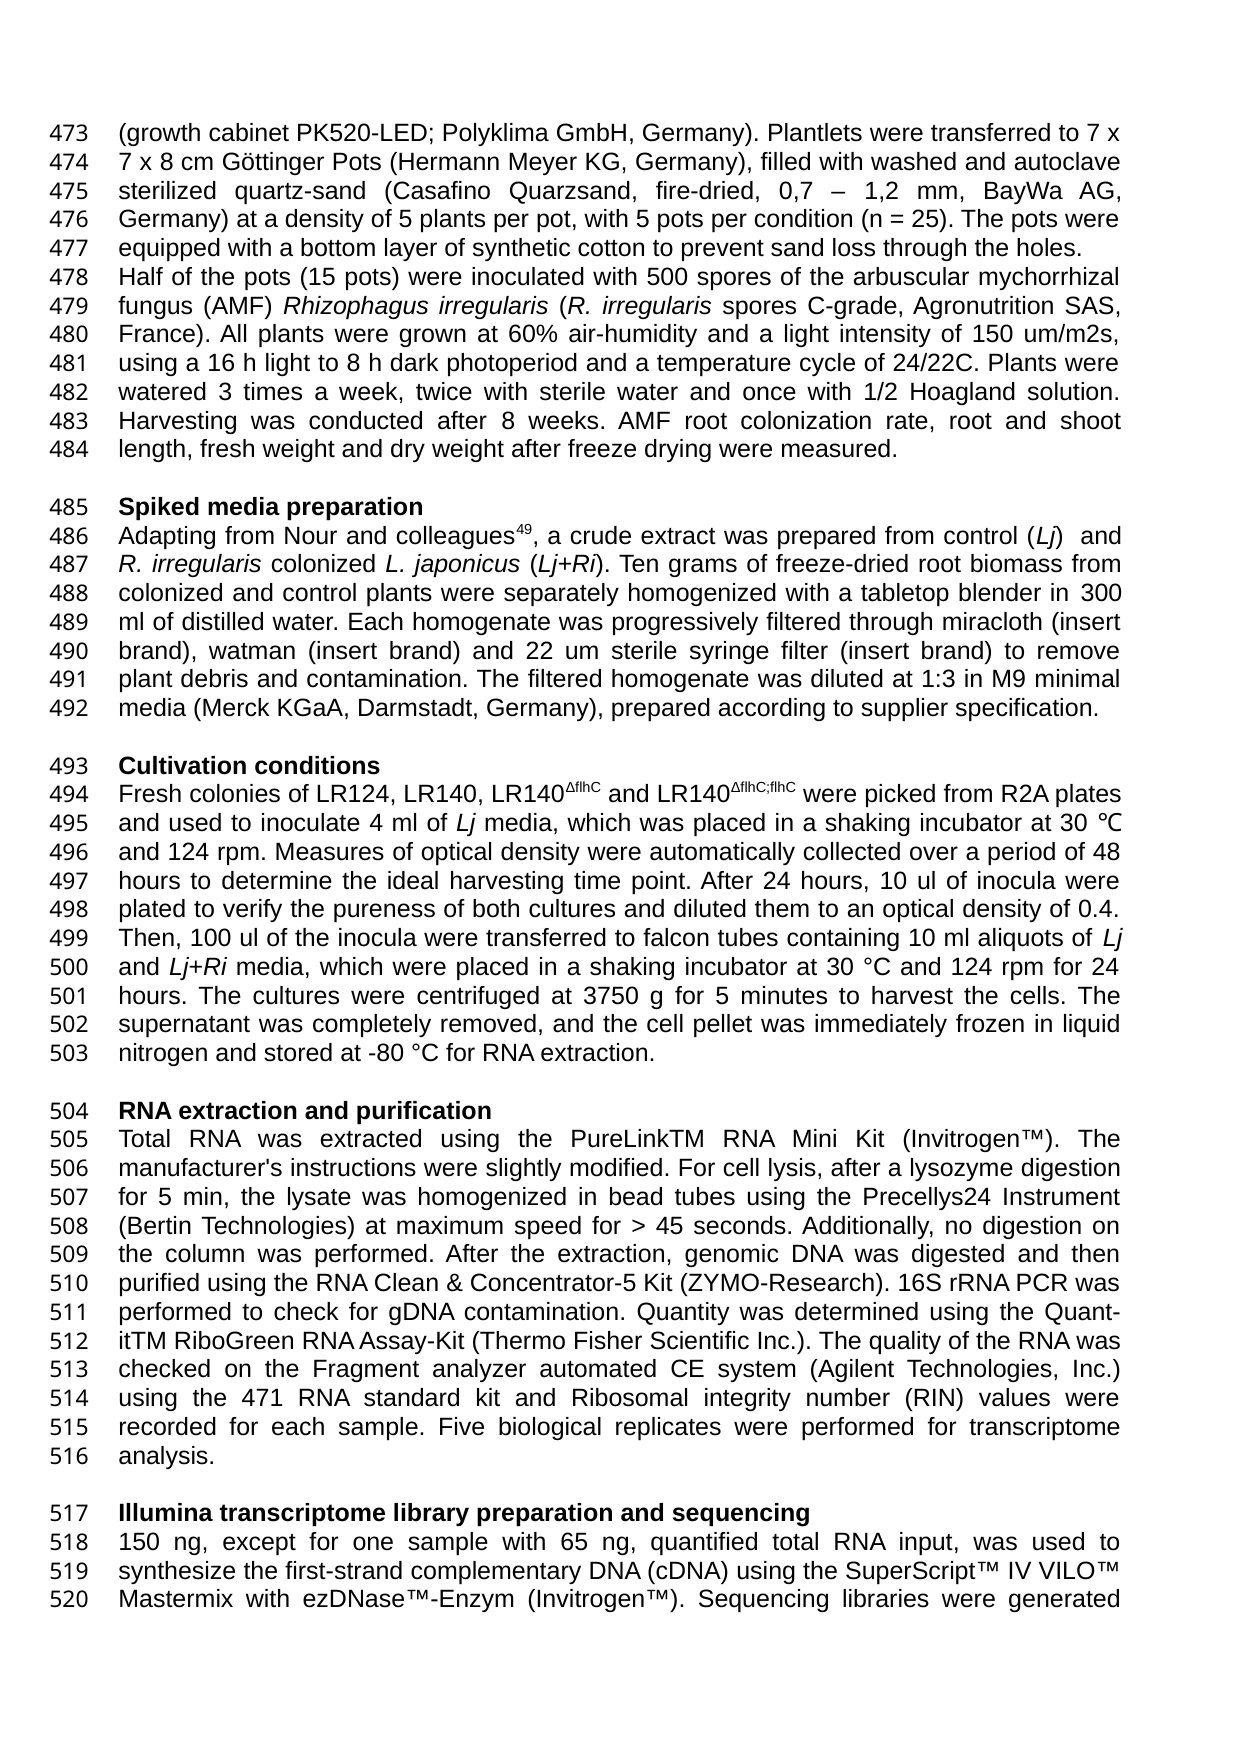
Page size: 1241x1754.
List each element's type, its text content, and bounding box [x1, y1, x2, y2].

text Total RNA was extracted using the PureLinkTM RNA Mini Kit (Invitrogen™). The manufacturer's instructions were slightly modified. For cell lysis, after a lysozyme digestion for 5 min, the lysate was homogenized in bead tubes using the Precellys24 Instrument (Bertin Technologies) at maximum speed for > 45 seconds. Additionally, no digestion on the column was performed. After the extraction, genomic DNA was digested and then purified using the RNA Clean & Concentrator-5 Kit (ZYMO-Research). 16S rRNA PCR was performed to check for gDNA contamination. Quantity was determined using the Quant-itTM RiboGreen RNA Assay-Kit (Thermo Fisher Scientific Inc.). The quality of the RNA was checked on the Fragment analyzer automated CE system (Agilent Technologies, Inc.) using the 471 RNA standard kit and Ribosomal integrity number (RIN) values were recorded for each sample. Five biological replicates were performed for transcriptome analysis. [118, 1124, 1122, 1469]
text Fresh colonies of LR124, LR140, LR140ΔflhC and LR140ΔflhC;flhC were picked from R2A plates and used to inoculate 4 ml of Lj media, which was placed in a shaking incubator at 30 ℃ and 124 rpm. Measures of optical density were automatically collected over a period of 48 hours to determine the ideal harvesting time point. After 24 hours, 10 ul of inocula were plated to verify the pureness of both cultures and diluted them to an optical density of 0.4. Then, 100 ul of the inocula were transferred to falcon tubes containing 10 ml aliquots of Lj and Lj+Ri media, which were placed in a shaking incubator at 30 °C and 124 rpm for 24 hours. The cultures were centrifuged at 3750 g for 5 minutes to harvest the cells. The supernatant was completely removed, and the cell pellet was immediately frozen in liquid nitrogen and stored at -80 °C for RNA extraction. [118, 779, 1122, 1067]
text Illumina transcriptome library preparation and sequencing [118, 1498, 1122, 1527]
text 150 ng, except for one sample with 65 ng, quantified total RNA input, was used to synthesize the first-strand complementary DNA (cDNA) using the SuperScript™ IV VILO™ Mastermix with ezDNase™-Enzym (Invitrogen™). Sequencing libraries were generated [118, 1527, 1122, 1613]
text Adapting from Nour and colleagues49, a crude extract was prepared from control (Lj) and R. irregularis colonized L. japonicus (Lj+Ri). Ten grams of freeze-dried root biomass from colonized and control plants were separately homogenized with a tabletop blender in 300 ml of distilled water. Each homogenate was progressively filtered through miracloth (insert brand), watman (insert brand) and 22 um sterile syringe filter (insert brand) to remove plant debris and contamination. The filtered homogenate was diluted at 1:3 in M9 minimal media (Merck KGaA, Darmstadt, Germany), prepared according to supplier specification. [118, 521, 1122, 722]
text Half of the pots (15 pots) were inoculated with 500 spores of the arbuscular mychorrhizal fungus (AMF) Rhizophagus irregularis (R. irregularis spores C-grade, Agronutrition SAS, France). All plants were grown at 60% air-humidity and a light intensity of 150 um/m2s, using a 16 h light to 8 h dark photoperiod and a temperature cycle of 24/22C. Plants were watered 3 times a week, twice with sterile water and once with 1/2 Hoagland solution. Harvesting was conducted after 8 weeks. AMF root colonization rate, root and shoot length, fresh weight and dry weight after freeze drying were measured. [118, 262, 1122, 463]
text RNA extraction and purification [118, 1096, 1122, 1124]
text (growth cabinet PK520-LED; Polyklima GmbH, Germany). Plantlets were transferred to 7 x 7 x 8 cm Göttinger Pots (Hermann Meyer KG, Germany), filled with washed and autoclave sterilized quartz-sand (Casafino Quarzsand, fire-dried, 0,7 – 1,2 mm, BayWa AG, Germany) at a density of 5 plants per pot, with 5 pots per condition (n = 25). The pots were equipped with a bottom layer of synthetic cotton to prevent sand loss through the holes. [118, 118, 1122, 262]
text Spiked media preparation [118, 492, 1122, 521]
text Cultivation conditions [118, 751, 1122, 779]
